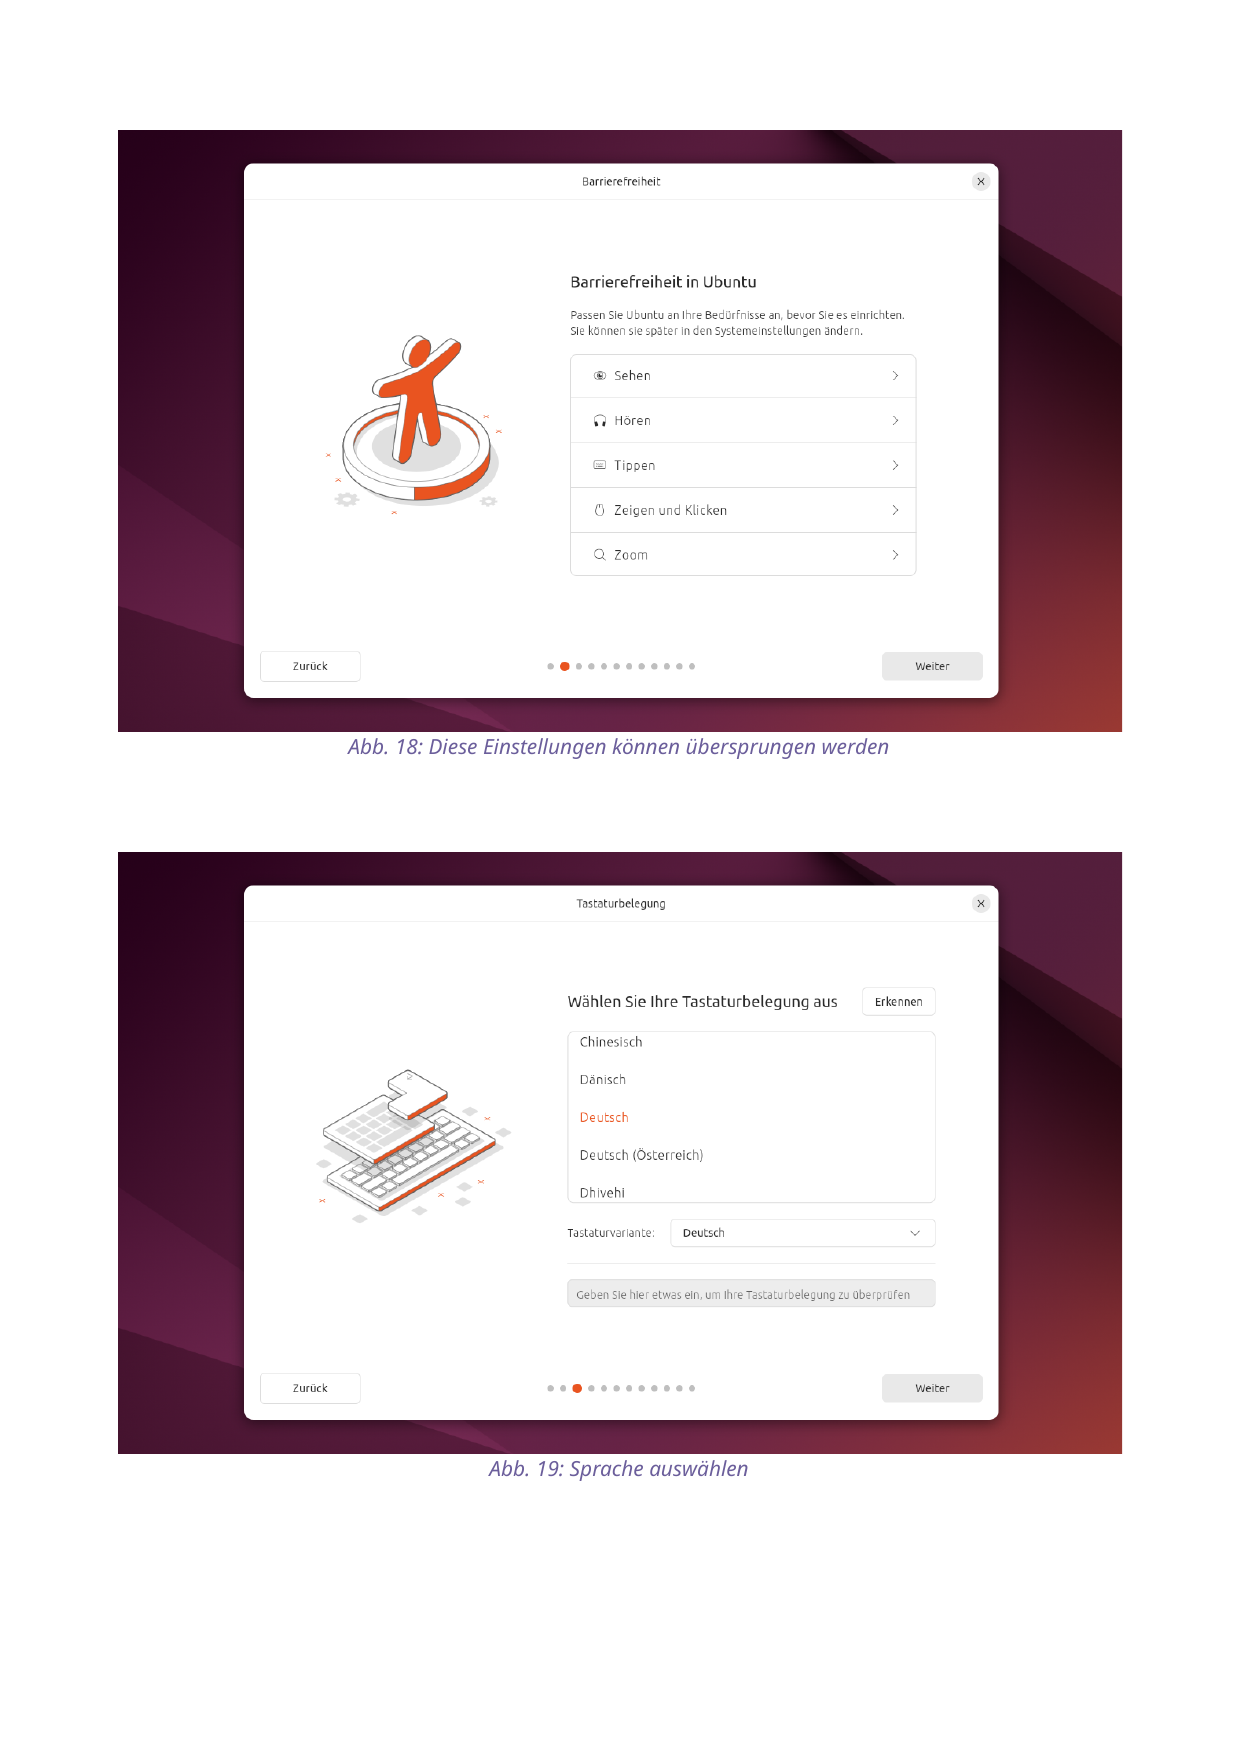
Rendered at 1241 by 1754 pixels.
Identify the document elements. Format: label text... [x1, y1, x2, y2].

text Abb. 19: Sprache auswählen [118, 1454, 1122, 1482]
picture [118, 852, 1123, 1454]
text Abb. 18: Diese Einstellungen können übersprungen werden [118, 732, 1122, 760]
picture [118, 130, 1123, 732]
